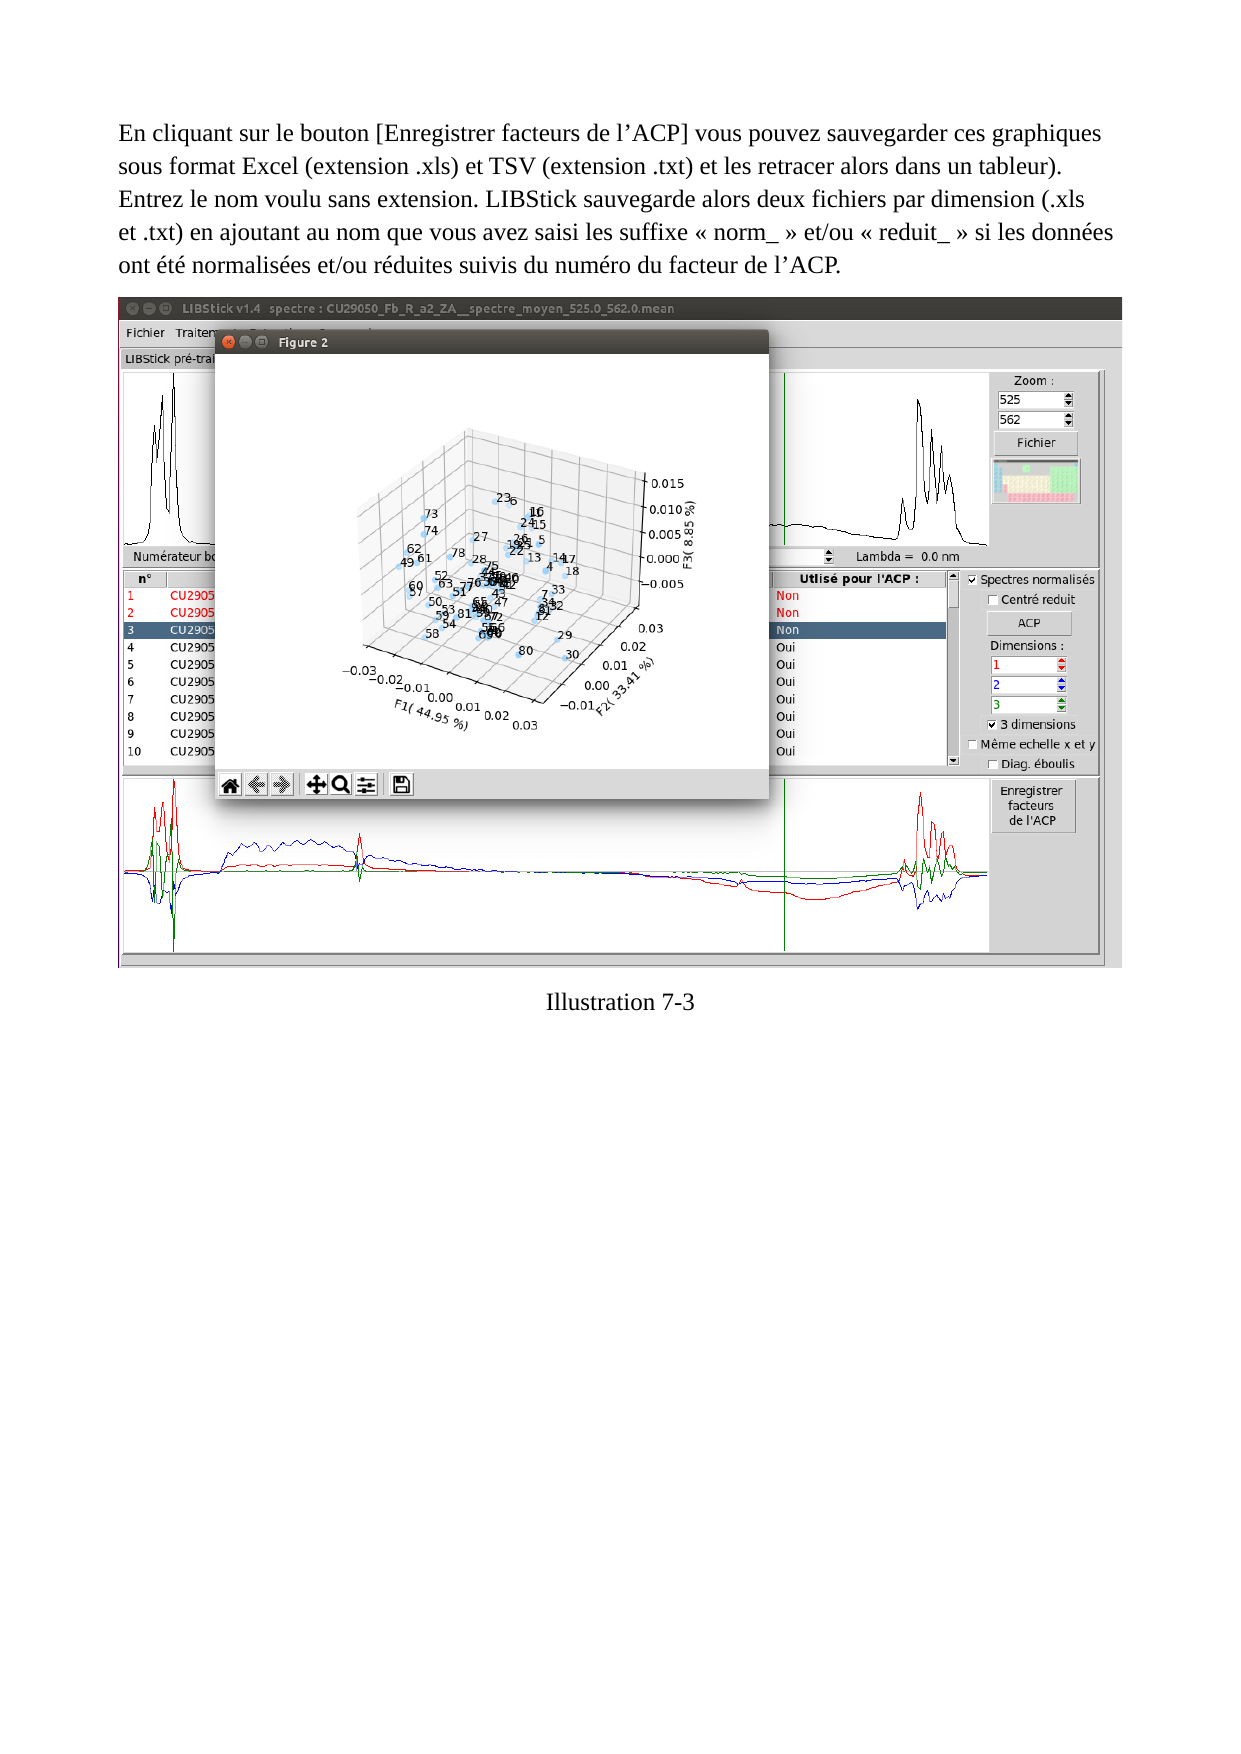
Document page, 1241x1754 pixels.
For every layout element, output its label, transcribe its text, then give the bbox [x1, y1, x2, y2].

picture [118, 297, 1123, 968]
text Illustration 7-3 [118, 987, 1122, 1016]
text En cliquant sur le bouton [Enregistrer facteurs de l’ACP] vous pouvez sauvegarder ces graphiques sous format Excel (extension .xls) et TSV (extension .txt) et les retracer alors dans un tableur). Entrez le nom voulu sans extension. LIBStick sauvegarde alors deux fichiers par dimension (.xls et .txt) en ajoutant au nom que vous avez saisi les suffixe « norm_ » et/ou « reduit_ » si les données ont été normalisées et/ou réduites suivis du numéro du facteur de l’ACP. [118, 118, 1122, 279]
